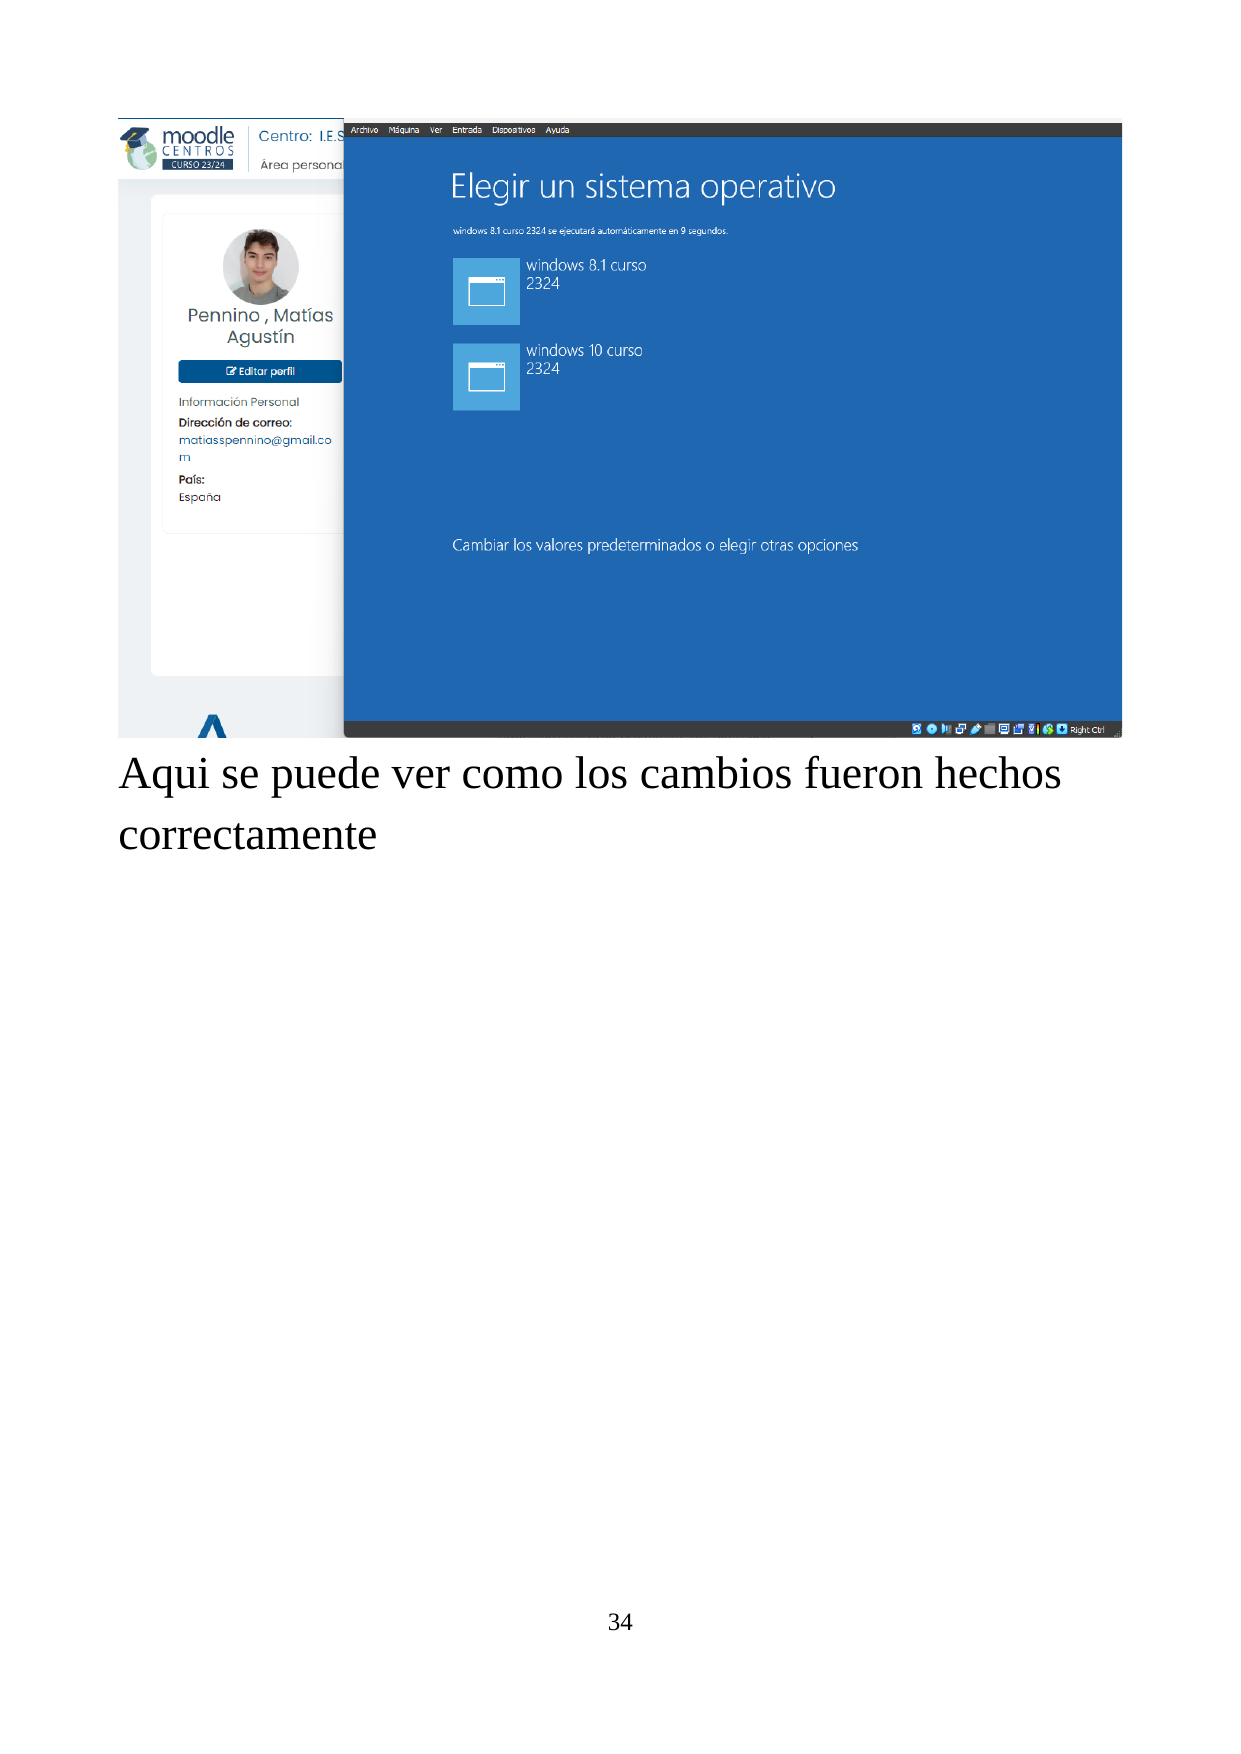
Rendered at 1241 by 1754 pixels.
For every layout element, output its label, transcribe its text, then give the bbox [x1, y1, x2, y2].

picture [118, 118, 1123, 738]
text Aqui se puede ver como los cambios fueron hechos correctamente [118, 738, 1122, 859]
